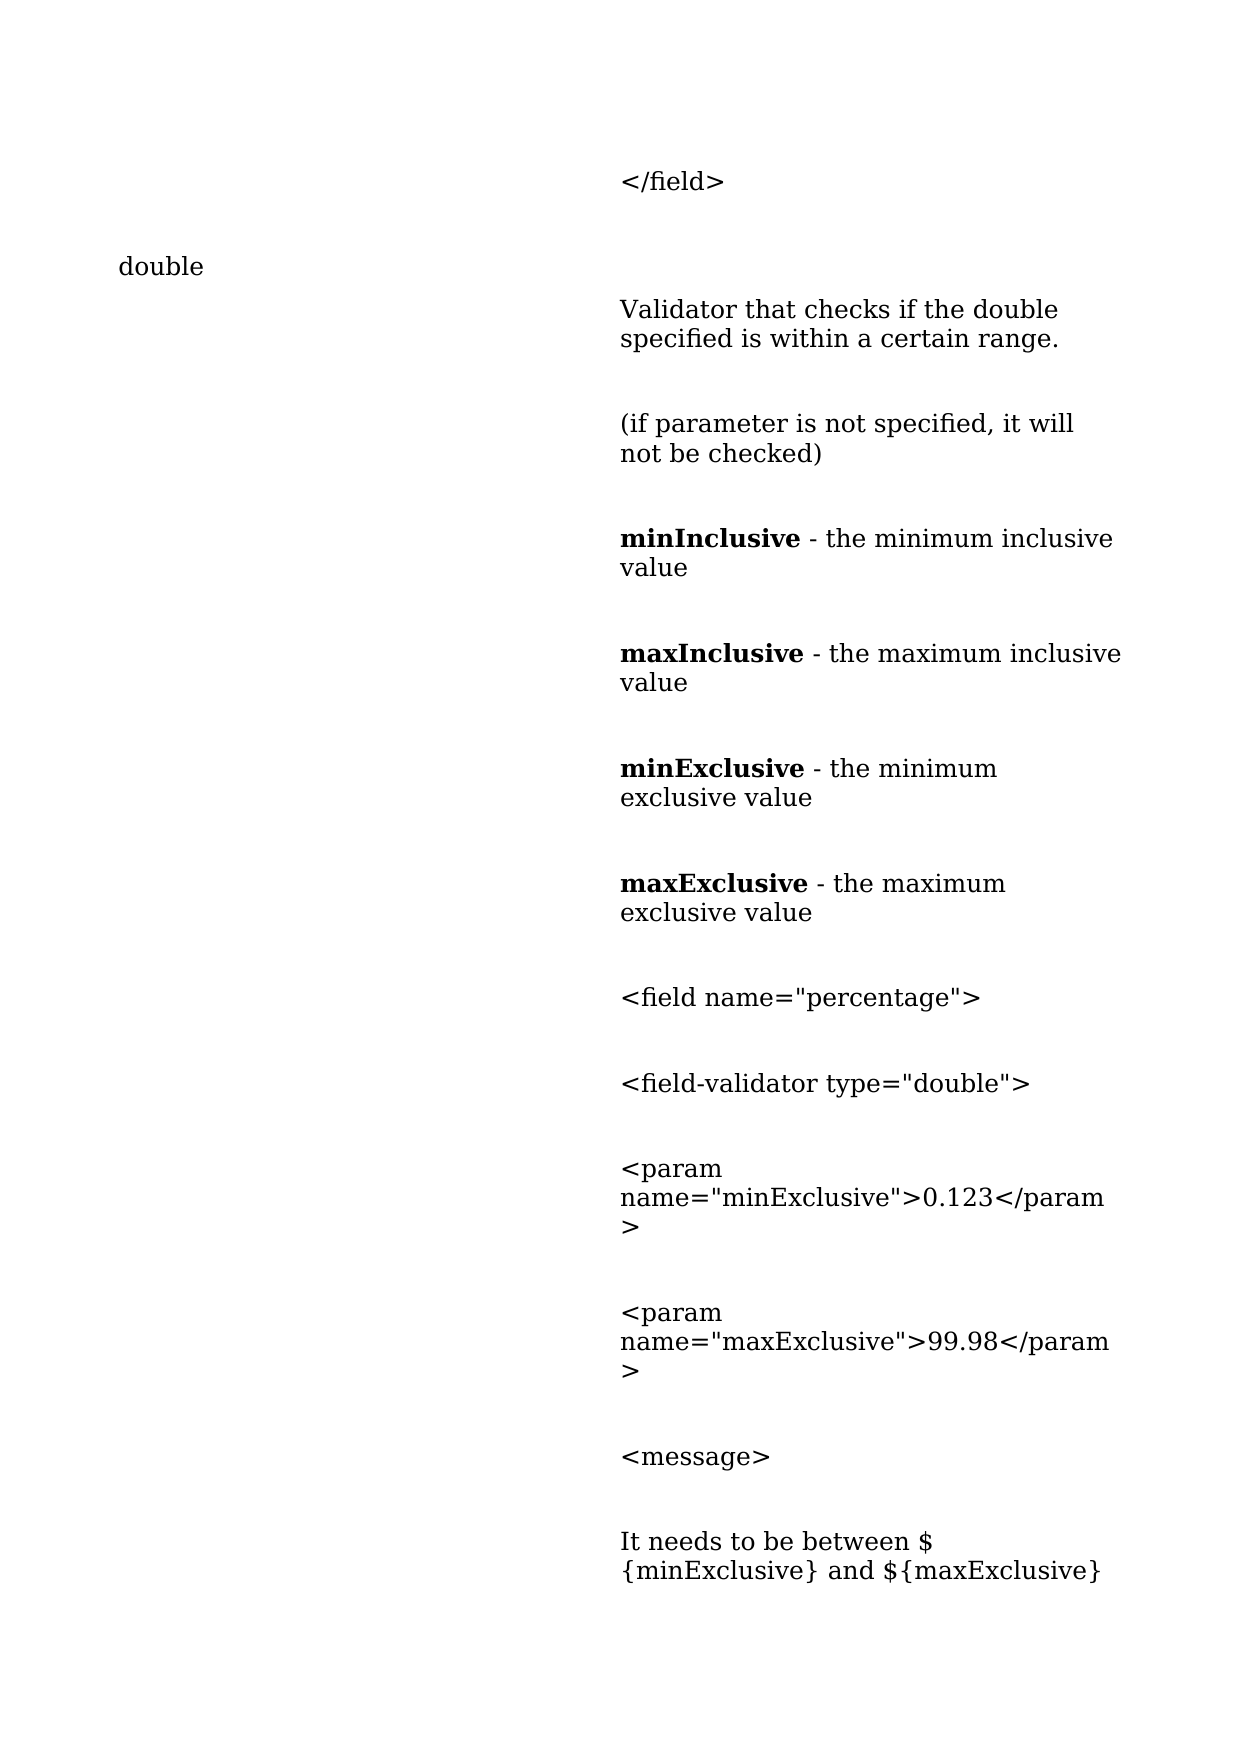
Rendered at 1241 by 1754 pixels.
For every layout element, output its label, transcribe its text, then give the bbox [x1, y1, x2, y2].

table_cell [118, 118, 620, 246]
table_cell </field> [620, 118, 1122, 246]
table_cell double [118, 246, 620, 1636]
table_cell Validator that checks if the double specified is within a certain range. (if parameter is not specified, it will not be checked) minInclusive - the minimum inclusive value maxInclusive - the maximum inclusive value minExclusive - the minimum exclusive value maxExclusive - the maximum exclusive value <field name="percentage"> <field-validator type="double"> <param name="minExclusive">0.123</param> <param name="maxExclusive">99.98</param> <message> It needs to be between ${minExclusive} and ${maxExclusive} [620, 246, 1122, 1636]
